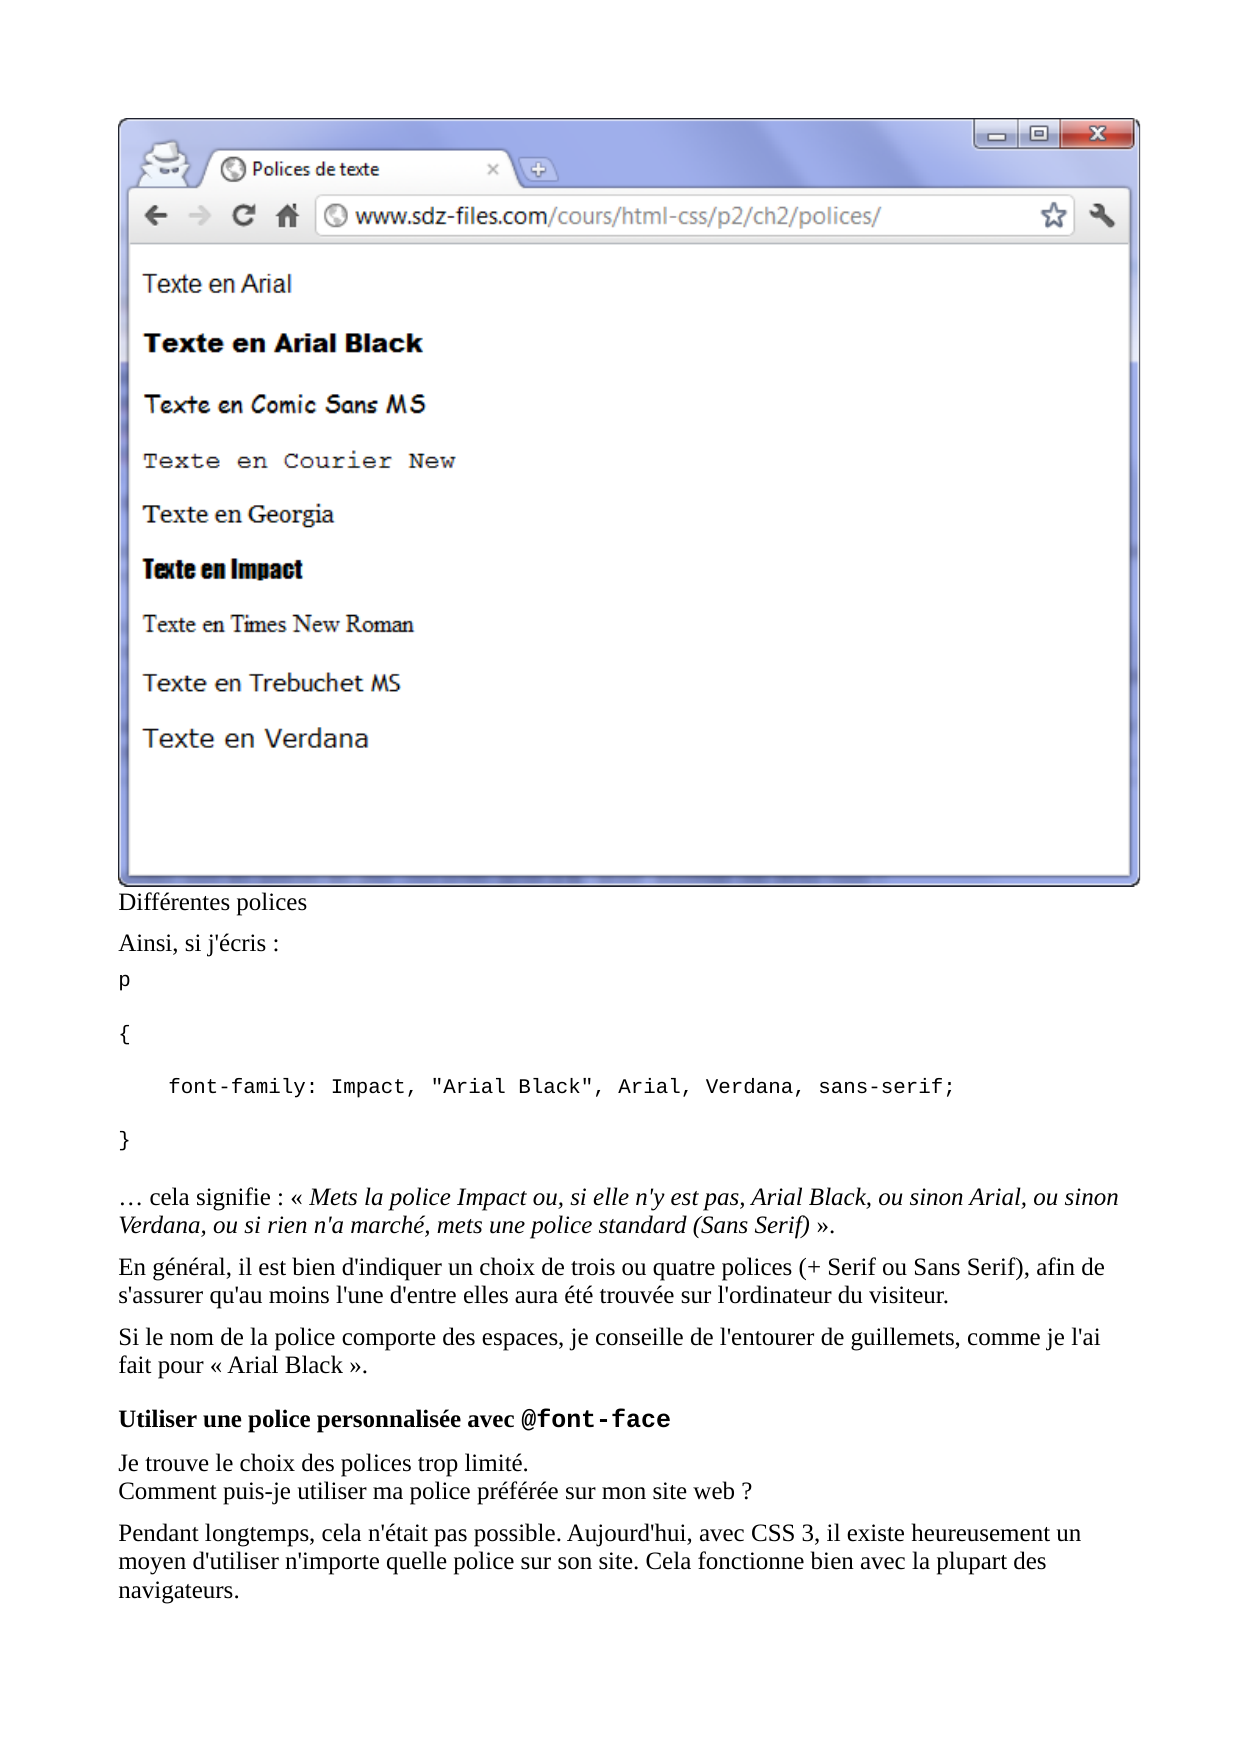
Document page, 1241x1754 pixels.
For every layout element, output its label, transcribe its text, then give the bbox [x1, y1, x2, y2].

text Ainsi, si j'écris : [118, 928, 1122, 957]
text Pendant longtemps, cela n'était pas possible. Aujourd'hui, avec CSS 3, il existe heureusement un moyen d'utiliser n'importe quelle police sur son site. Cela fonctionne bien avec la plupart des navigateurs. [118, 1518, 1122, 1604]
text } [118, 1129, 1122, 1152]
text … cela signifie : « Mets la police Impact ou, si elle n'y est pas, Arial Black, ou sinon Arial, ou sinon Verdana, ou si rien n'a marché, mets une police standard (Sans Serif) ». [118, 1182, 1122, 1239]
picture [118, 118, 1141, 887]
text font-family: Impact, "Arial Black", Arial, Verdana, sans-serif; [118, 1076, 1122, 1099]
text Je trouve le choix des polices trop limité. Comment puis-je utiliser ma police préférée sur mon site web ? [118, 1448, 1122, 1505]
text En général, il est bien d'indiquer un choix de trois ou quatre polices (+ Serif ou Sans Serif), afin de s'assurer qu'au moins l'une d'entre elles aura été trouvée sur l'ordinateur du visiteur. [118, 1252, 1122, 1309]
text Si le nom de la police comporte des espaces, je conseille de l'entourer de guillemets, comme je l'ai fait pour « Arial Black ». [118, 1322, 1122, 1379]
text p [118, 969, 1122, 993]
text Différentes polices [118, 887, 1122, 916]
text { [118, 1022, 1122, 1046]
subtitle Utiliser une police personnalisée avec @font-face [118, 1404, 1122, 1435]
